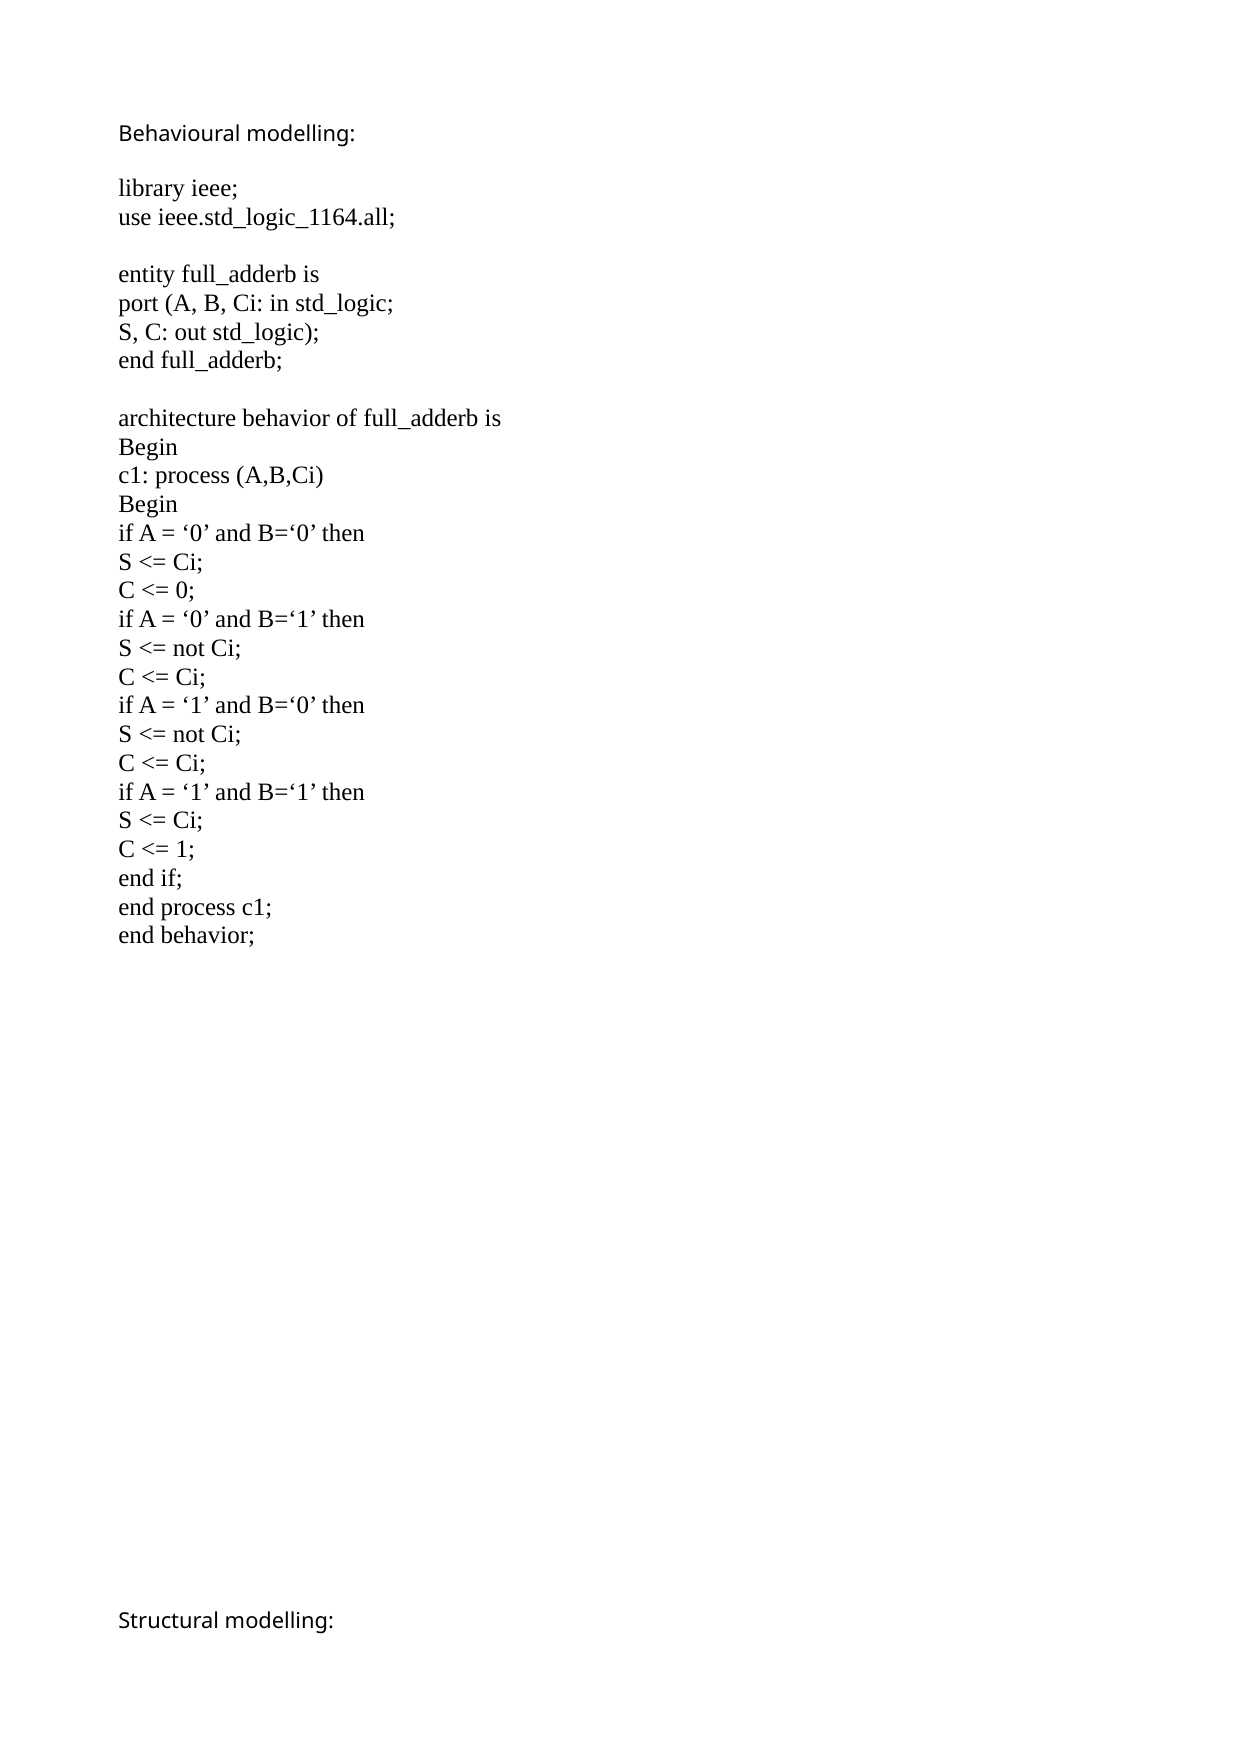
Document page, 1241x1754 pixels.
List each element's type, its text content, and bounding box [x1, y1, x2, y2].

text port (A, B, Ci: in std_logic; [118, 288, 1122, 317]
text Structural modelling: [118, 1605, 1122, 1634]
text entity full_adderb is [118, 259, 1122, 288]
text if A = ‘0’ and B=‘1’ then [118, 604, 1122, 633]
text end full_adderb; [118, 346, 1122, 374]
text S <= not Ci; [118, 719, 1122, 748]
text S, C: out std_logic); [118, 317, 1122, 346]
text Behavioural modelling: [118, 118, 1122, 148]
text C <= 0; [118, 576, 1122, 604]
text if A = ‘0’ and B=‘0’ then [118, 518, 1122, 547]
text C <= 1; [118, 834, 1122, 863]
text c1: process (A,B,Ci) [118, 461, 1122, 489]
text C <= Ci; [118, 748, 1122, 777]
text S <= Ci; [118, 806, 1122, 834]
text end behavior; [118, 921, 1122, 949]
text end if; [118, 863, 1122, 892]
text Begin [118, 432, 1122, 461]
text library ieee; [118, 173, 1122, 202]
text end process c1; [118, 892, 1122, 921]
text if A = ‘1’ and B=‘0’ then [118, 691, 1122, 719]
text if A = ‘1’ and B=‘1’ then [118, 777, 1122, 806]
text S <= not Ci; [118, 633, 1122, 662]
text Begin [118, 489, 1122, 518]
text S <= Ci; [118, 547, 1122, 576]
text C <= Ci; [118, 662, 1122, 691]
text use ieee.std_logic_1164.all; [118, 202, 1122, 231]
text architecture behavior of full_adderb is [118, 403, 1122, 432]
